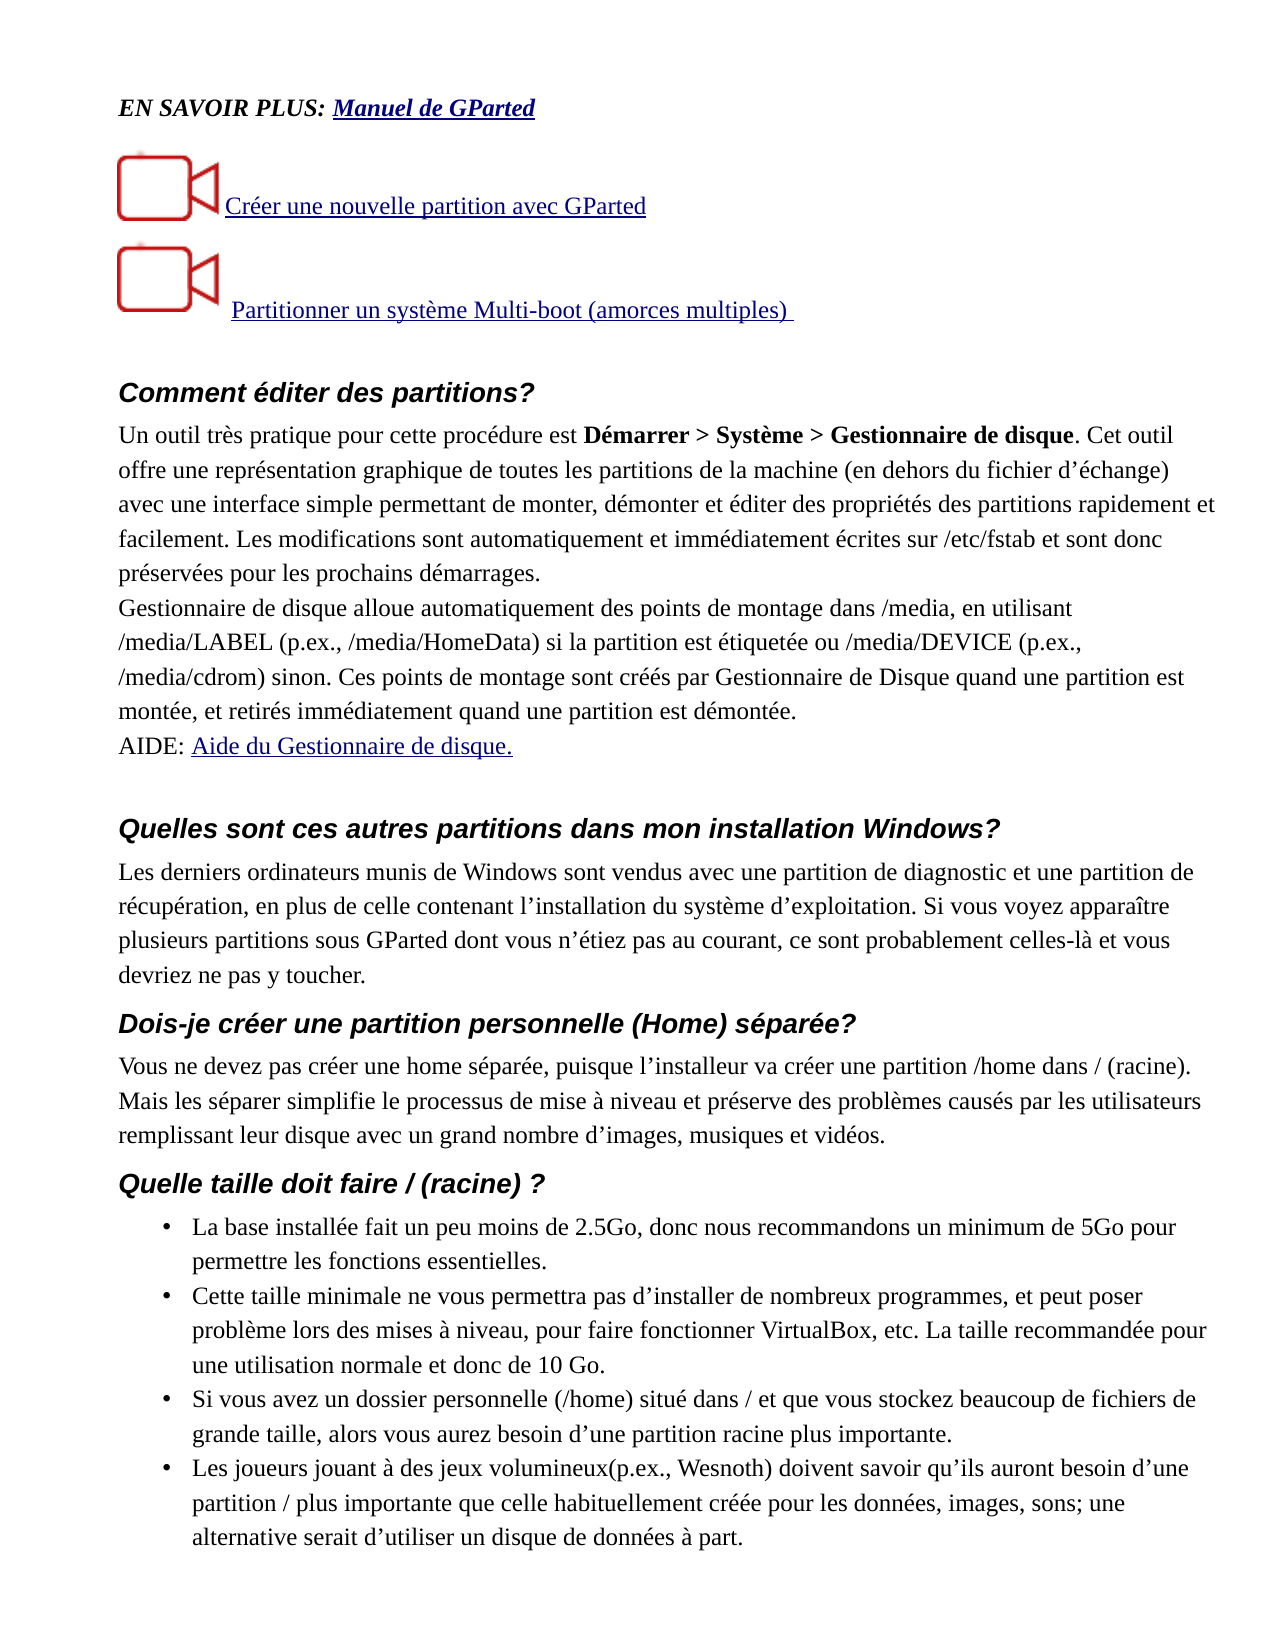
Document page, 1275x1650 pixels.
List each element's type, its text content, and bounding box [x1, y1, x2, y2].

text EN SAVOIR PLUS: Manuel de GParted [118, 93, 1216, 122]
text AIDE: Aide du Gestionnaire de disque. [118, 731, 1216, 759]
subtitle Dois-je créer une partition personnelle (Home) séparée? [118, 1007, 1216, 1039]
list Cette taille minimale ne vous permettra pas d’installer de nombreux programmes, et peut poser problème lors des mises à niveau, pour faire fonctionner VirtualBox, etc. La taille recommandée pour une utilisation normale et donc de 10 Go. [162, 1281, 1216, 1378]
picture [117, 137, 219, 221]
list Les joueurs jouant à des jeux volumineux(p.ex., Wesnoth) doivent savoir qu’ils auront besoin d’une partition / plus importante que celle habituellement créée pour les données, images, sons; une alternative serait d’utiliser un disque de données à part. [162, 1453, 1216, 1551]
subtitle Comment éditer des partitions? [118, 376, 1216, 408]
text Partitionner un système Multi-boot (amorces multiples) [118, 295, 1216, 323]
subtitle Quelles sont ces autres partitions dans mon installation Windows? [118, 812, 1216, 844]
text Vous ne devez pas créer une home séparée, puisque l’installeur va créer une partition /home dans / (racine). Mais les séparer simplifie le processus de mise à niveau et préserve des problèmes causés par les utilisateurs remplissant leur disque avec un grand nombre d’images, musiques et vidéos. [118, 1051, 1216, 1149]
subtitle Quelle taille doit faire / (racine) ? [118, 1167, 1216, 1199]
text Gestionnaire de disque alloue automatiquement des points de montage dans /media, en utilisant /media/LABEL (p.ex., /media/HomeData) si la partition est étiquetée ou /media/DEVICE (p.ex., /media/cdrom) sinon. Ces points de montage sont créés par Gestionnaire de Disque quand une partition est montée, et retirés immédiatement quand une partition est démontée. [118, 593, 1216, 725]
text Les derniers ordinateurs munis de Windows sont vendus avec une partition de diagnostic et une partition de récupération, en plus de celle contenant l’installation du système d’exploitation. Si vous voyez apparaître plusieurs partitions sous GParted dont vous n’étiez pas au courant, ce sont probablement celles-là et vous devriez ne pas y toucher. [118, 857, 1216, 989]
picture [117, 228, 219, 312]
list Si vous avez un dossier personnelle (/home) situé dans / et que vous stockez beaucoup de fichiers de grande taille, alors vous aurez besoin d’une partition racine plus importante. [162, 1384, 1216, 1447]
text Créer une nouvelle partition avec GParted [219, 191, 1216, 220]
list La base installée fait un peu moins de 2.5Go, donc nous recommandons un minimum de 5Go pour permettre les fonctions essentielles. [162, 1212, 1216, 1275]
text Un outil très pratique pour cette procédure est Démarrer > Système > Gestionnaire de disque. Cet outil offre une représentation graphique de toutes les partitions de la machine (en dehors du fichier d’échange) avec une interface simple permettant de monter, démonter et éditer des propriétés des partitions rapidement et facilement. Les modifications sont automatiquement et immédiatement écrites sur /etc/fstab et sont donc préservées pour les prochains démarrages. [118, 421, 1216, 587]
